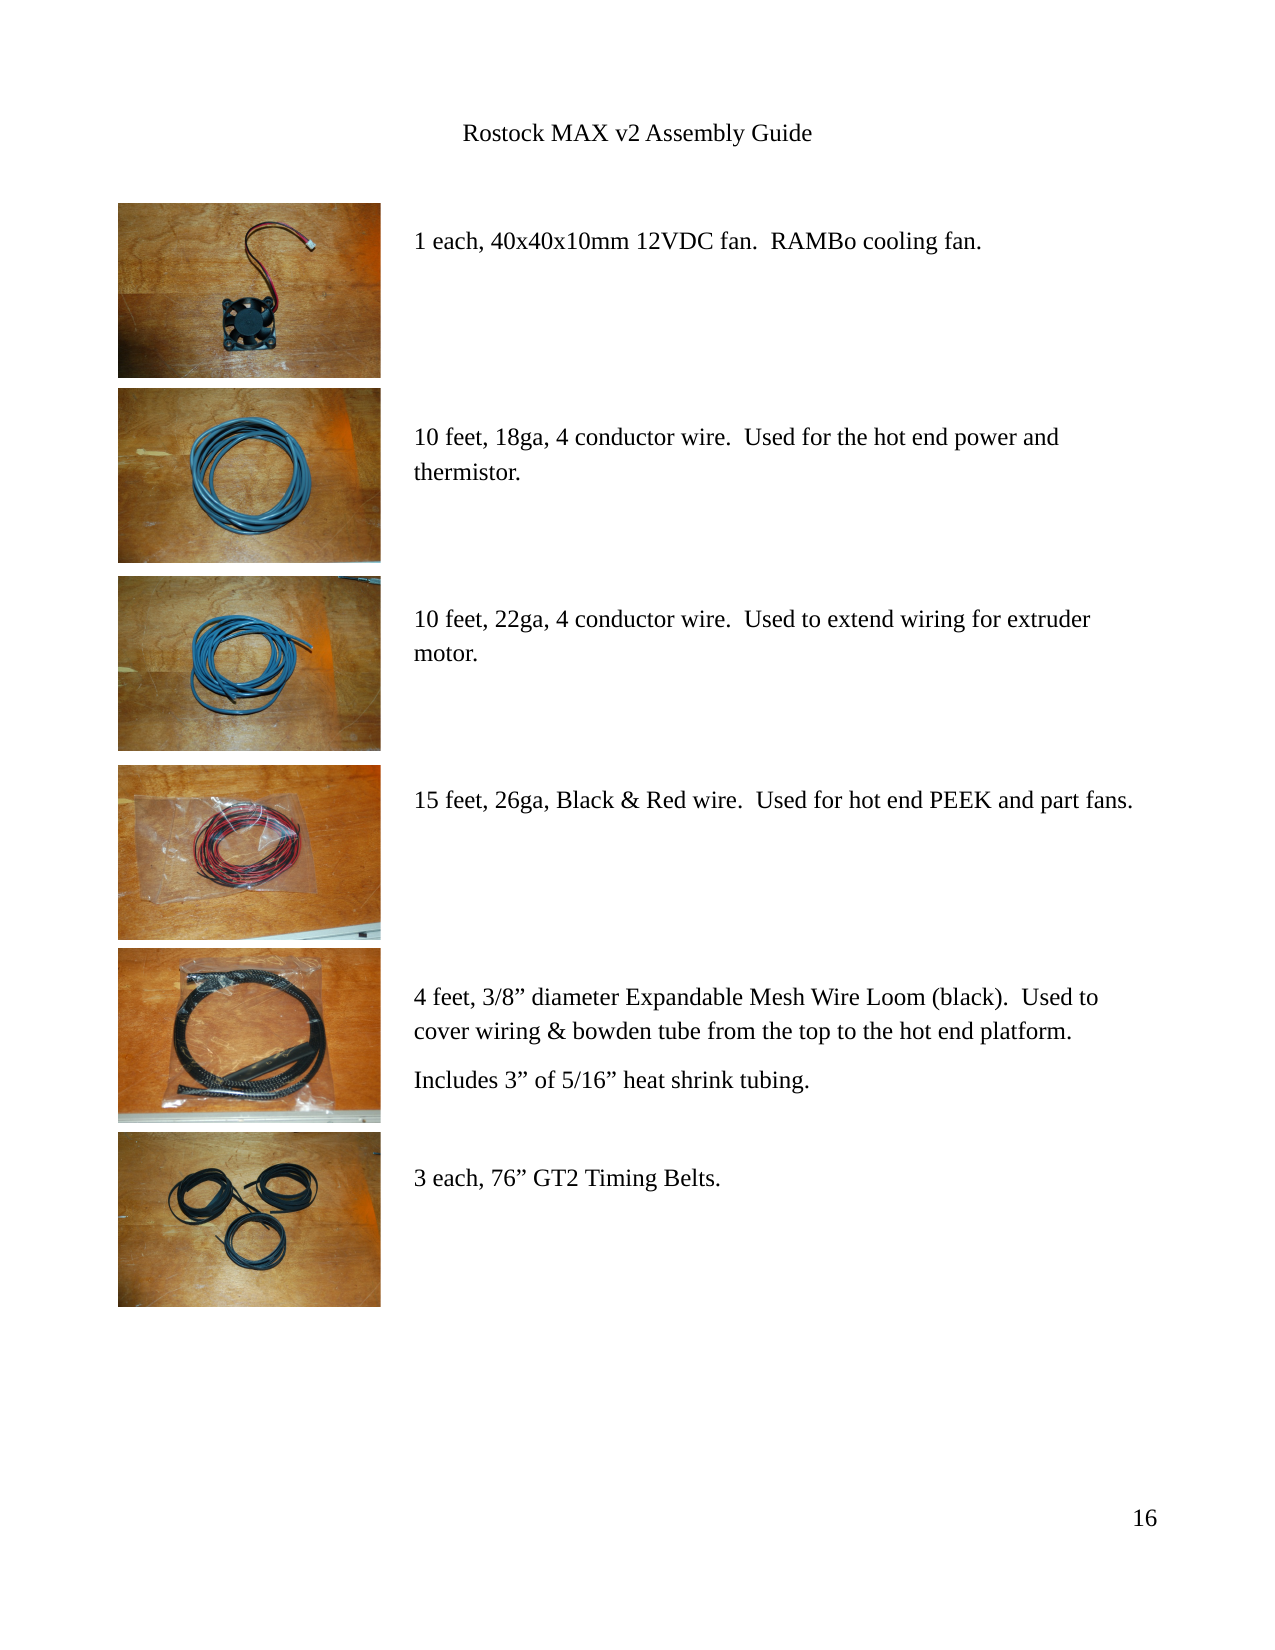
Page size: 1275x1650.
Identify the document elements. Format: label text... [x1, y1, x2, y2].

picture [118, 203, 381, 378]
text 4 feet, 3/8” diameter Expandable Mesh Wire Loom (black). Used to cover wiring & bowden tube from the top to the hot end platform. [381, 982, 1157, 1045]
text 15 feet, 26ga, Black & Red wire. Used for hot end PEEK and part fans. [381, 786, 1157, 814]
text 10 feet, 22ga, 4 conductor wire. Used to extend wiring for extruder motor. [381, 604, 1157, 667]
text 1 each, 40x40x10mm 12VDC fan. RAMBo cooling fan. [381, 226, 1157, 255]
picture [118, 765, 381, 940]
picture [118, 948, 381, 1123]
picture [118, 1132, 381, 1307]
picture [118, 576, 381, 751]
picture [118, 388, 381, 563]
text 3 each, 76” GT2 Timing Belts. [381, 1163, 1157, 1192]
text 10 feet, 18ga, 4 conductor wire. Used for the hot end power and thermistor. [381, 422, 1157, 485]
text Includes 3” of 5/16” heat shrink tubing. [381, 1065, 1157, 1094]
